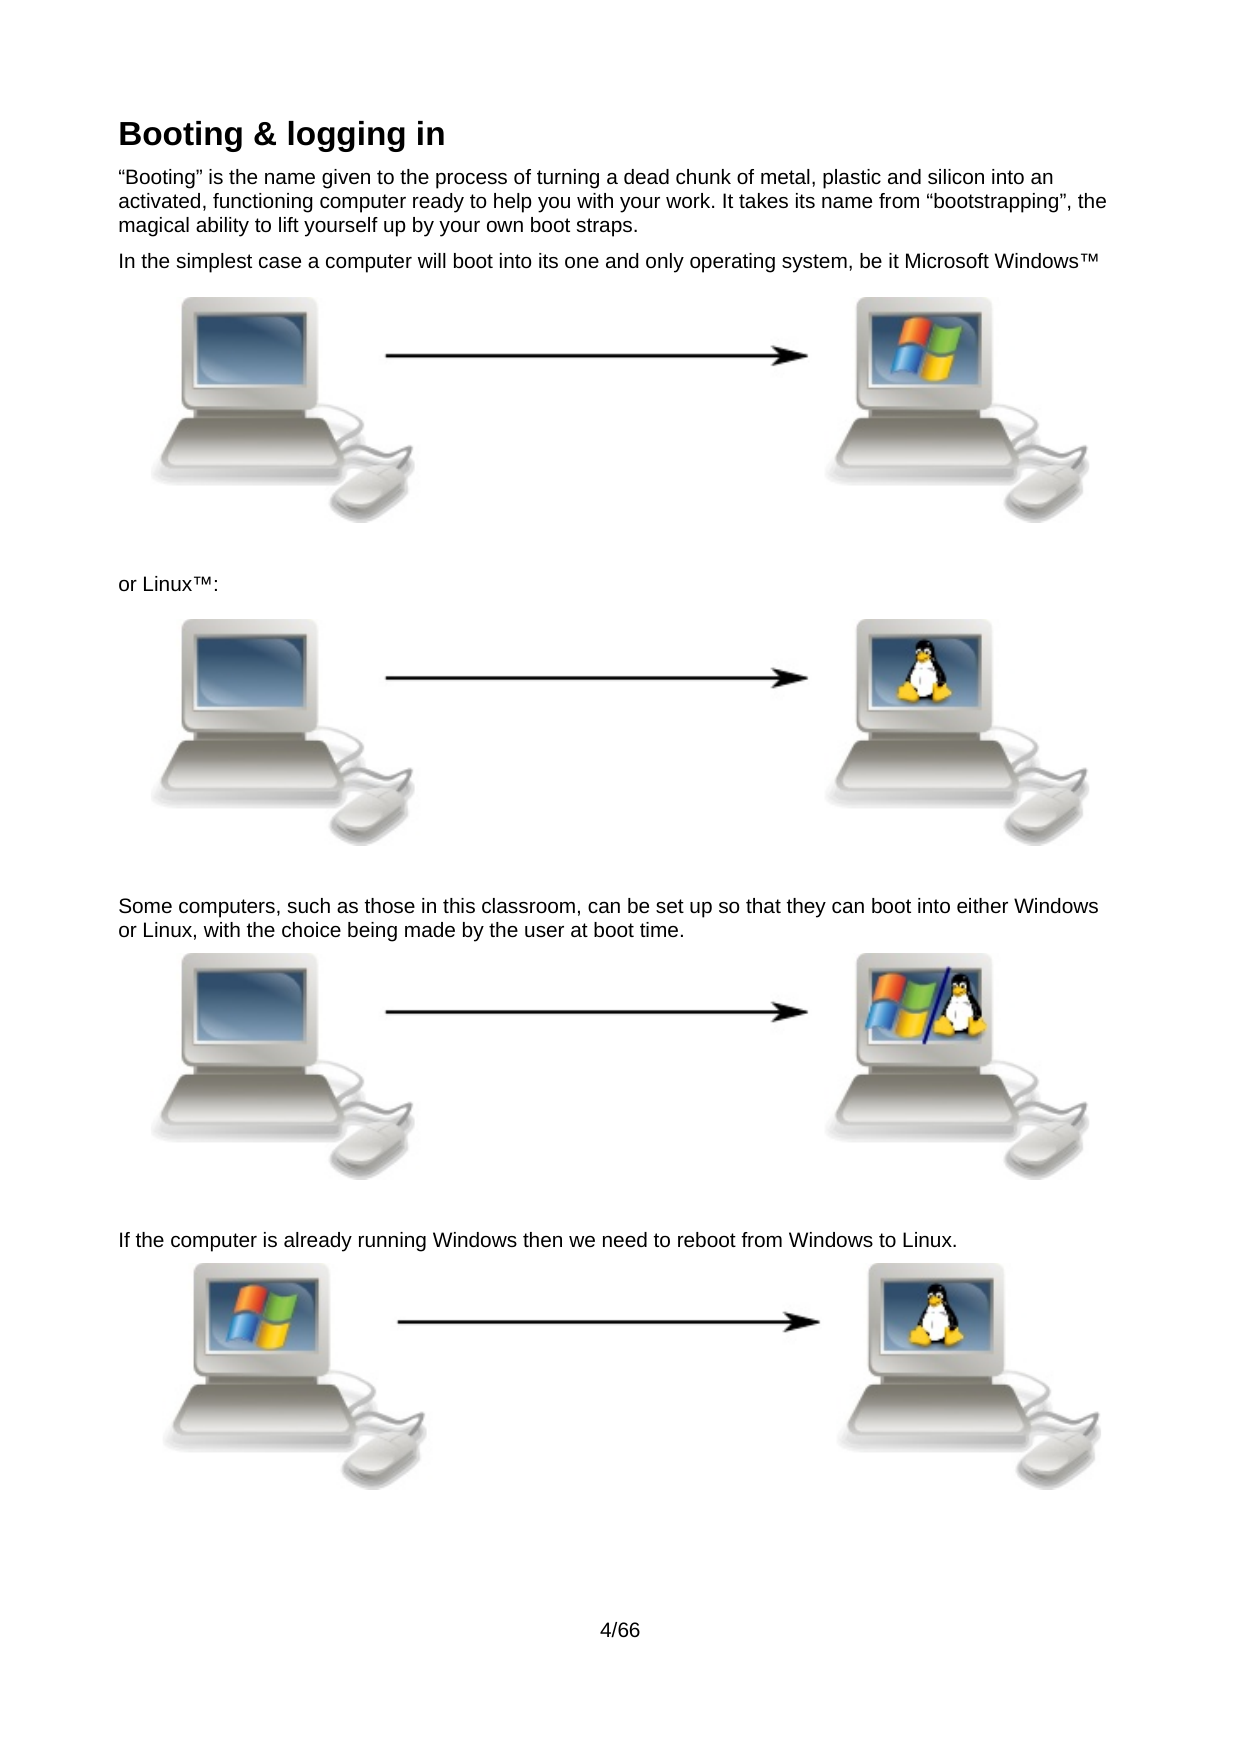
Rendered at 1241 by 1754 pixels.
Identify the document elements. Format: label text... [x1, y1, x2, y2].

picture [162, 1263, 1102, 1490]
text “Booting” is the name given to the process of turning a dead chunk of metal, plastic and silicon into an activated, functioning computer ready to help you with your work. It takes its name from “bootstrapping”, the magical ability to lift yourself up by your own boot straps. [118, 164, 1122, 236]
text If the computer is already running Windows then we need to reboot from Windows to Linux. [118, 1228, 1134, 1525]
text Some computers, such as those in this classroom, can be set up so that they can boot into either Windows or Linux, with the choice being made by the user at boot time. [118, 894, 1122, 1215]
text In the simplest case a computer will boot into its one and only operating system, be it Microsoft Windows™ [118, 249, 1122, 273]
subtitle Booting & logging in [118, 113, 1122, 152]
picture [150, 297, 1090, 523]
picture [150, 619, 1090, 846]
picture [150, 953, 1090, 1180]
text or Linux™: [118, 571, 1122, 595]
